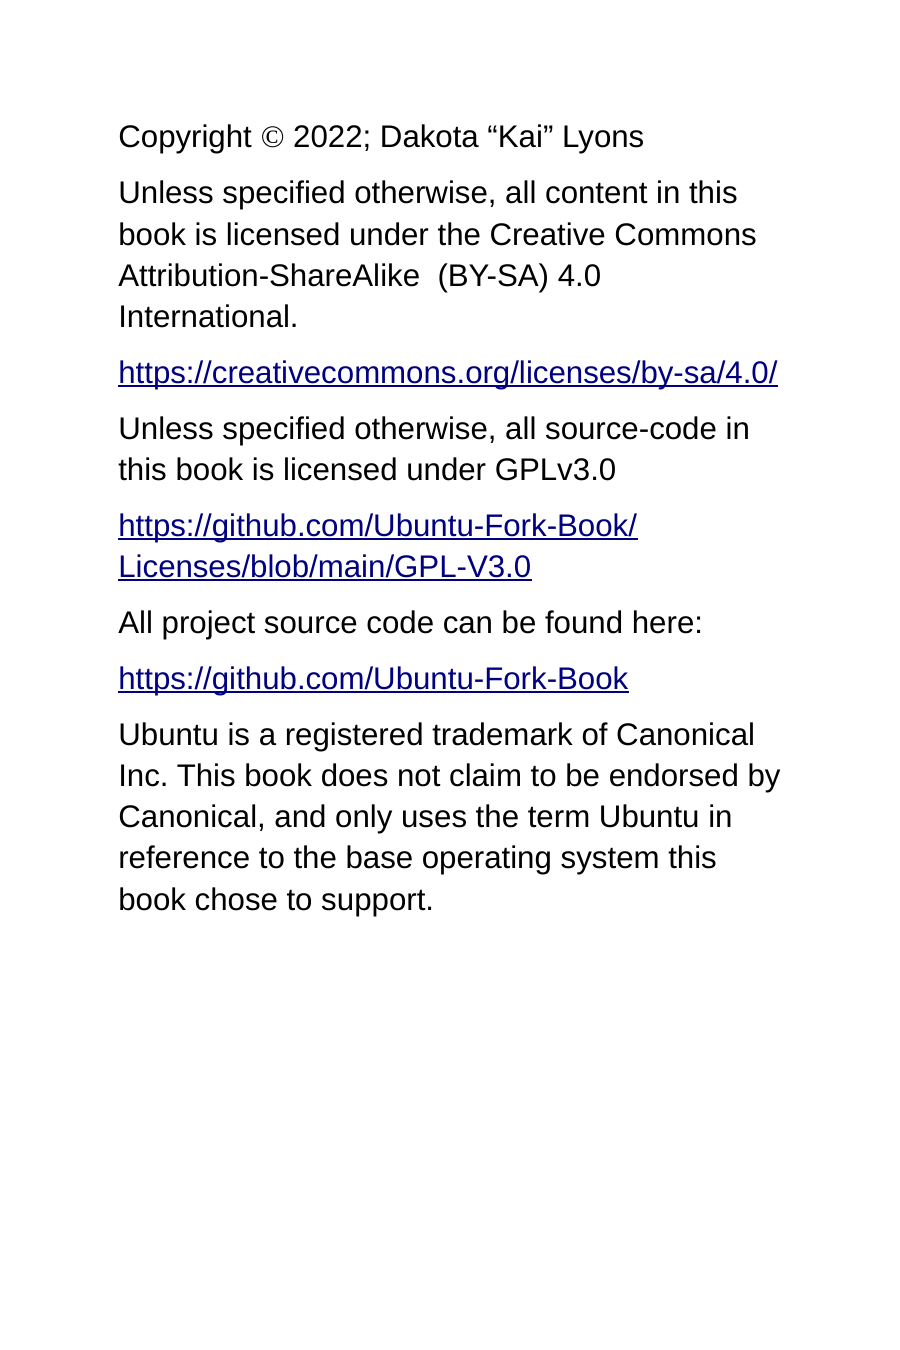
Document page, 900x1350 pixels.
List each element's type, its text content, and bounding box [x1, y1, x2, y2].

text https://github.com/Ubuntu-Fork-Book [118, 660, 782, 696]
text https://creativecommons.org/licenses/by-sa/4.0/ [118, 354, 782, 390]
text All project source code can be found here: [118, 604, 782, 640]
text https://github.com/Ubuntu-Fork-Book/Licenses/blob/main/GPL-V3.0 [118, 507, 782, 584]
text Copyright © 2022; Dakota “Kai” Lyons [118, 118, 782, 154]
text Unless specified otherwise, all content in this book is licensed under the Creative Commons Attribution-ShareAlike (BY-SA) 4.0 International. [118, 174, 782, 334]
text Ubuntu is a registered trademark of Canonical Inc. This book does not claim to be endorsed by Canonical, and only uses the term Ubuntu in reference to the base operating system this book chose to support. [118, 716, 782, 916]
text Unless specified otherwise, all source-code in this book is licensed under GPLv3.0 [118, 410, 782, 487]
